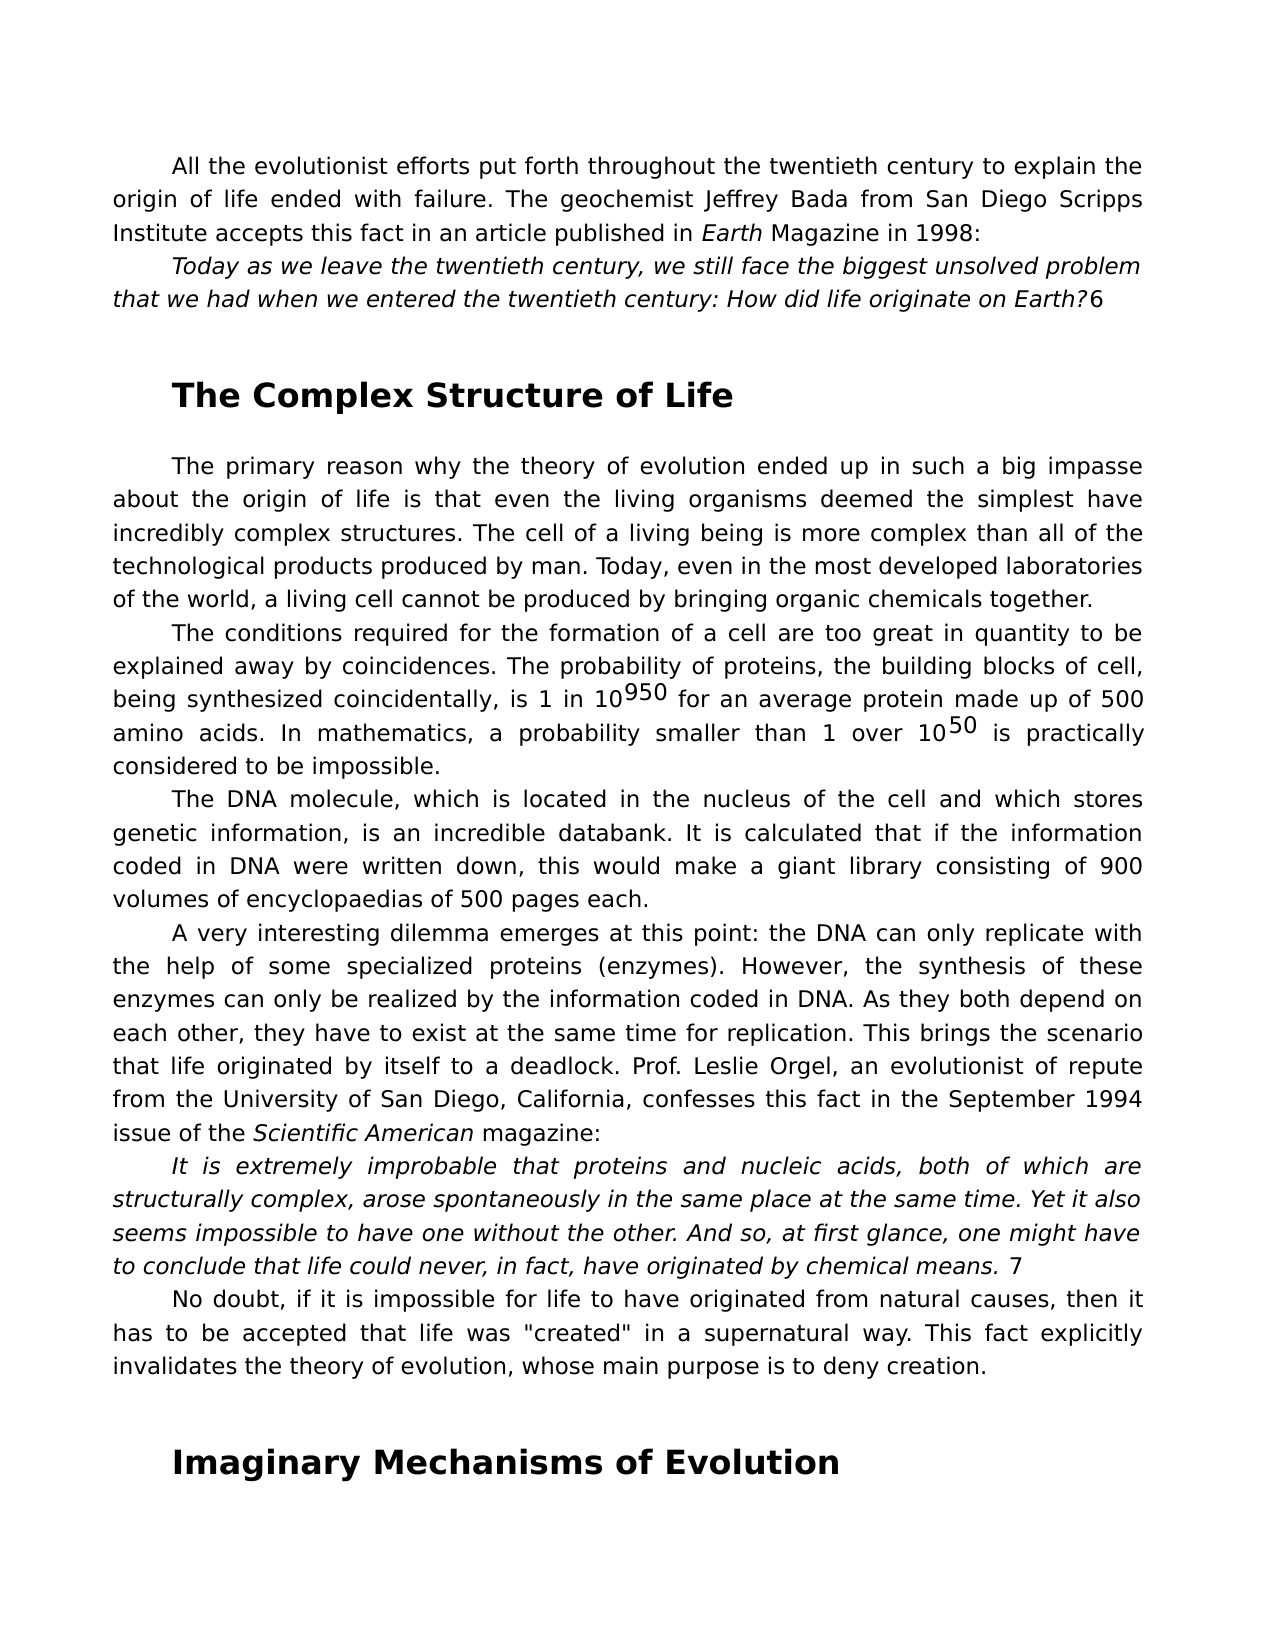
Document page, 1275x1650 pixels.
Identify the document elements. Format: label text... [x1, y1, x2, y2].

text The conditions required for the formation of a cell are too great in quantity to be explained away by coincidences. The probability of proteins, the building blocks of cell, being synthesized coincidentally, is 1 in 10950 for an average protein made up of 500 amino acids. In mathematics, a probability smaller than 1 over 1050 is practically considered to be impossible. [112, 614, 1145, 781]
text No doubt, if it is impossible for life to have originated from natural causes, then it has to be accepted that life was "created" in a supernatural way. This fact explicitly invalidates the theory of evolution, whose main purpose is to deny creation. [112, 1281, 1145, 1381]
text All the evolutionist efforts put forth throughout the twentieth century to explain the origin of life ended with failure. The geochemist Jeffrey Bada from San Diego Scripps Institute accepts this fact in an article published in Earth Magazine in 1998: [112, 148, 1145, 248]
text Imaginary Mechanisms of Evolution [112, 1448, 1145, 1481]
text The primary reason why the theory of evolution ended up in such a big impasse about the origin of life is that even the living organisms deemed the simplest have incredibly complex structures. The cell of a living being is more complex than all of the technological products produced by man. Today, even in the most developed laboratories of the world, a living cell cannot be produced by bringing organic chemicals together. [112, 448, 1145, 614]
text A very interesting dilemma emerges at this point: the DNA can only replicate with the help of some specialized proteins (enzymes). However, the synthesis of these enzymes can only be realized by the information coded in DNA. As they both depend on each other, they have to exist at the same time for replication. This brings the scenario that life originated by itself to a deadlock. Prof. Leslie Orgel, an evolutionist of repute from the University of San Diego, California, confesses this fact in the September 1994 issue of the Scientific American magazine: [112, 914, 1145, 1148]
text Today as we leave the twentieth century, we still face the biggest unsolved problem that we had when we entered the twentieth century: How did life originate on Earth?6 [112, 248, 1145, 314]
text It is extremely improbable that proteins and nucleic acids, both of which are structurally complex, arose spontaneously in the same place at the same time. Yet it also seems impossible to have one without the other. And so, at first glance, one might have to conclude that life could never, in fact, have originated by chemical means. 7 [112, 1148, 1145, 1281]
text The DNA molecule, which is located in the nucleus of the cell and which stores genetic information, is an incredible databank. It is calculated that if the information coded in DNA were written down, this would make a giant library consisting of 900 volumes of encyclopaedias of 500 pages each. [112, 781, 1145, 914]
text The Complex Structure of Life [112, 381, 1145, 414]
